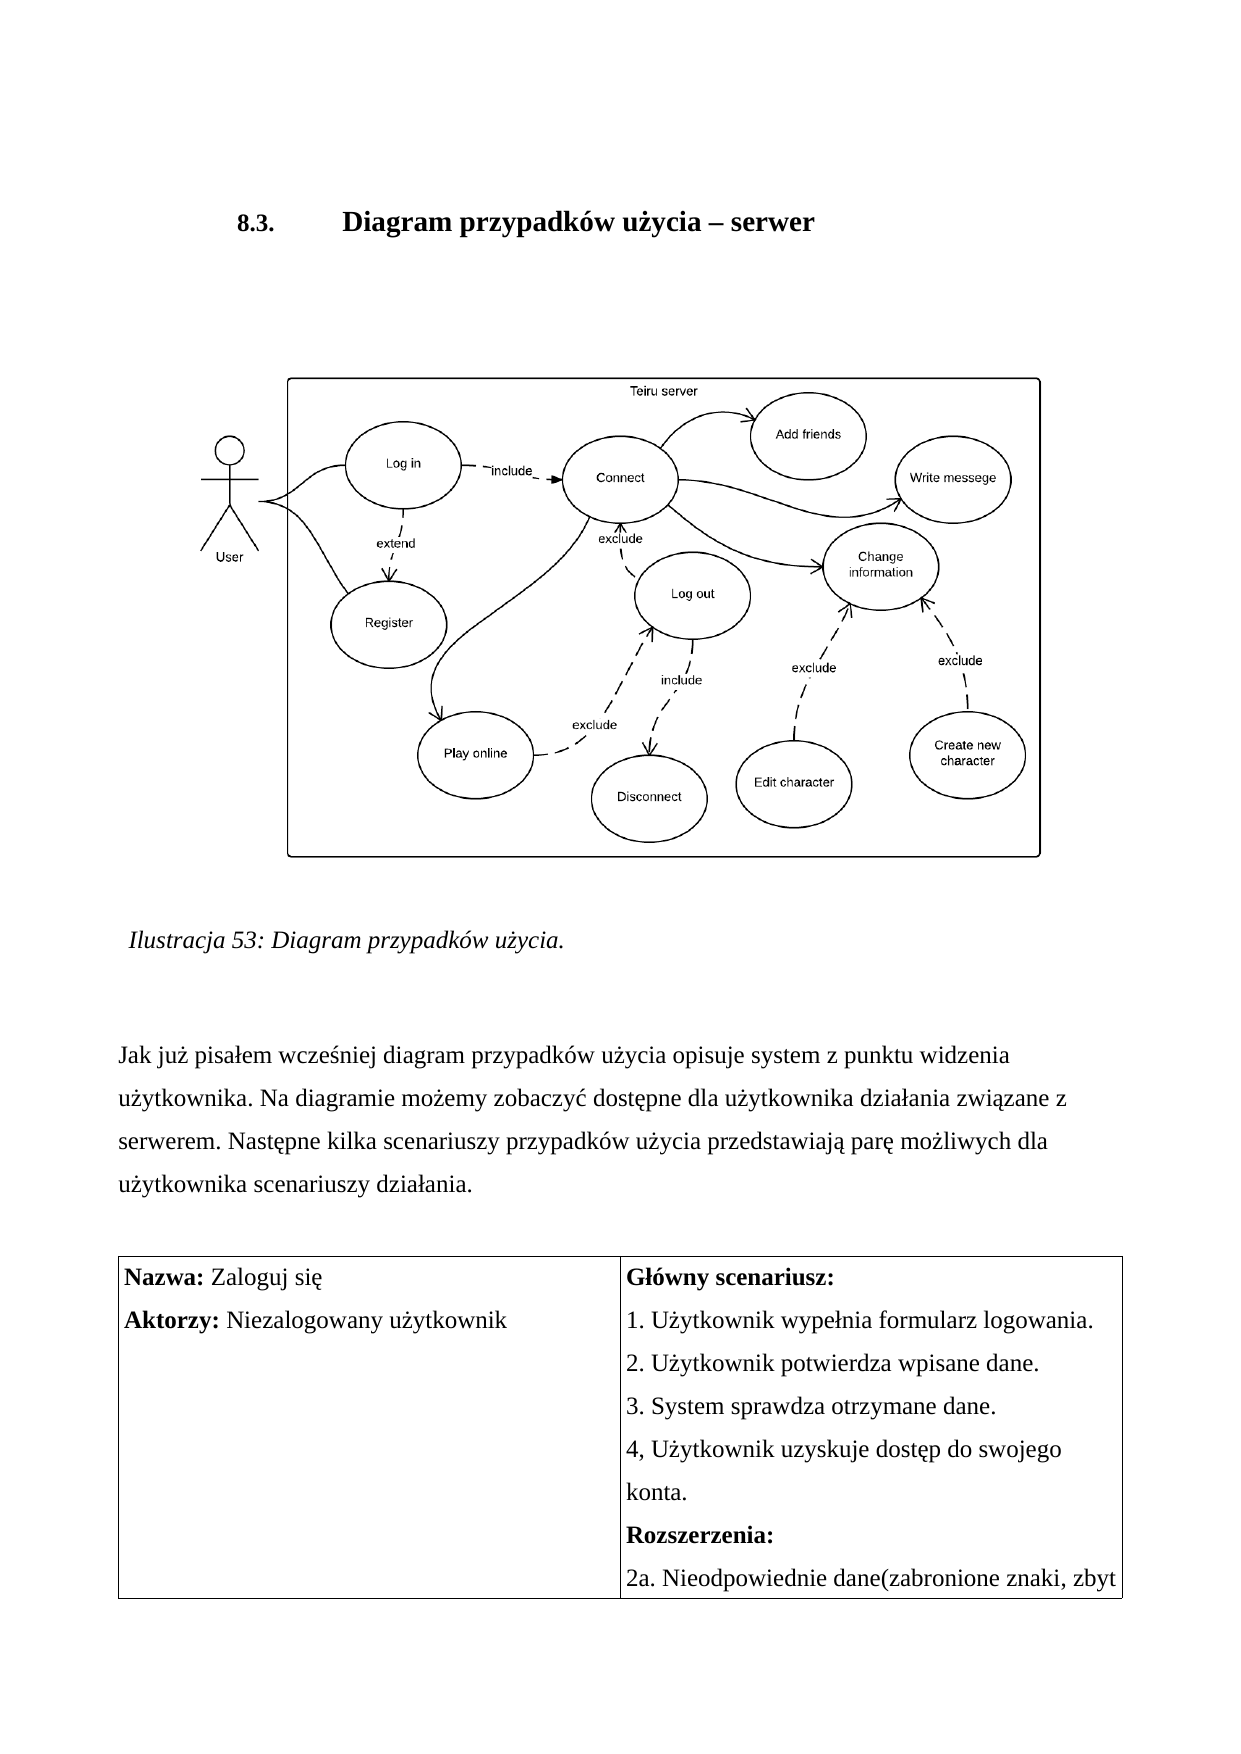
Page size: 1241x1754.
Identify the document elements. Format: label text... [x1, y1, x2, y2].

table_header Główny scenariusz: 1. Użytkownik wypełnia formularz logowania. 2. Użytkownik potwierdza wpisane dane. 3. System sprawdza otrzymane dane. 4, Użytkownik uzyskuje dostęp do swojego konta. Rozszerzenia: 2a. Nieodpowiednie dane(zabronione znaki, zbyt [621, 1257, 1122, 1598]
list Diagram przypadków użycia – serwer [231, 204, 1122, 281]
text Jak już pisałem wcześniej diagram przypadków użycia opisuje system z punktu widzenia użytkownika. Na diagramie możemy zobaczyć dostępne dla użytkownika działania związane z serwerem. Następne kilka scenariuszy przypadków użycia przedstawiają parę możliwych dla użytkownika scenariuszy działania. [118, 1040, 1122, 1198]
text Ilustracja 53: Diagram przypadków użycia. [128, 926, 1112, 954]
picture [128, 320, 1112, 926]
table_header Nazwa: Zaloguj się Aktorzy: Niezalogowany użytkownik [119, 1257, 620, 1598]
